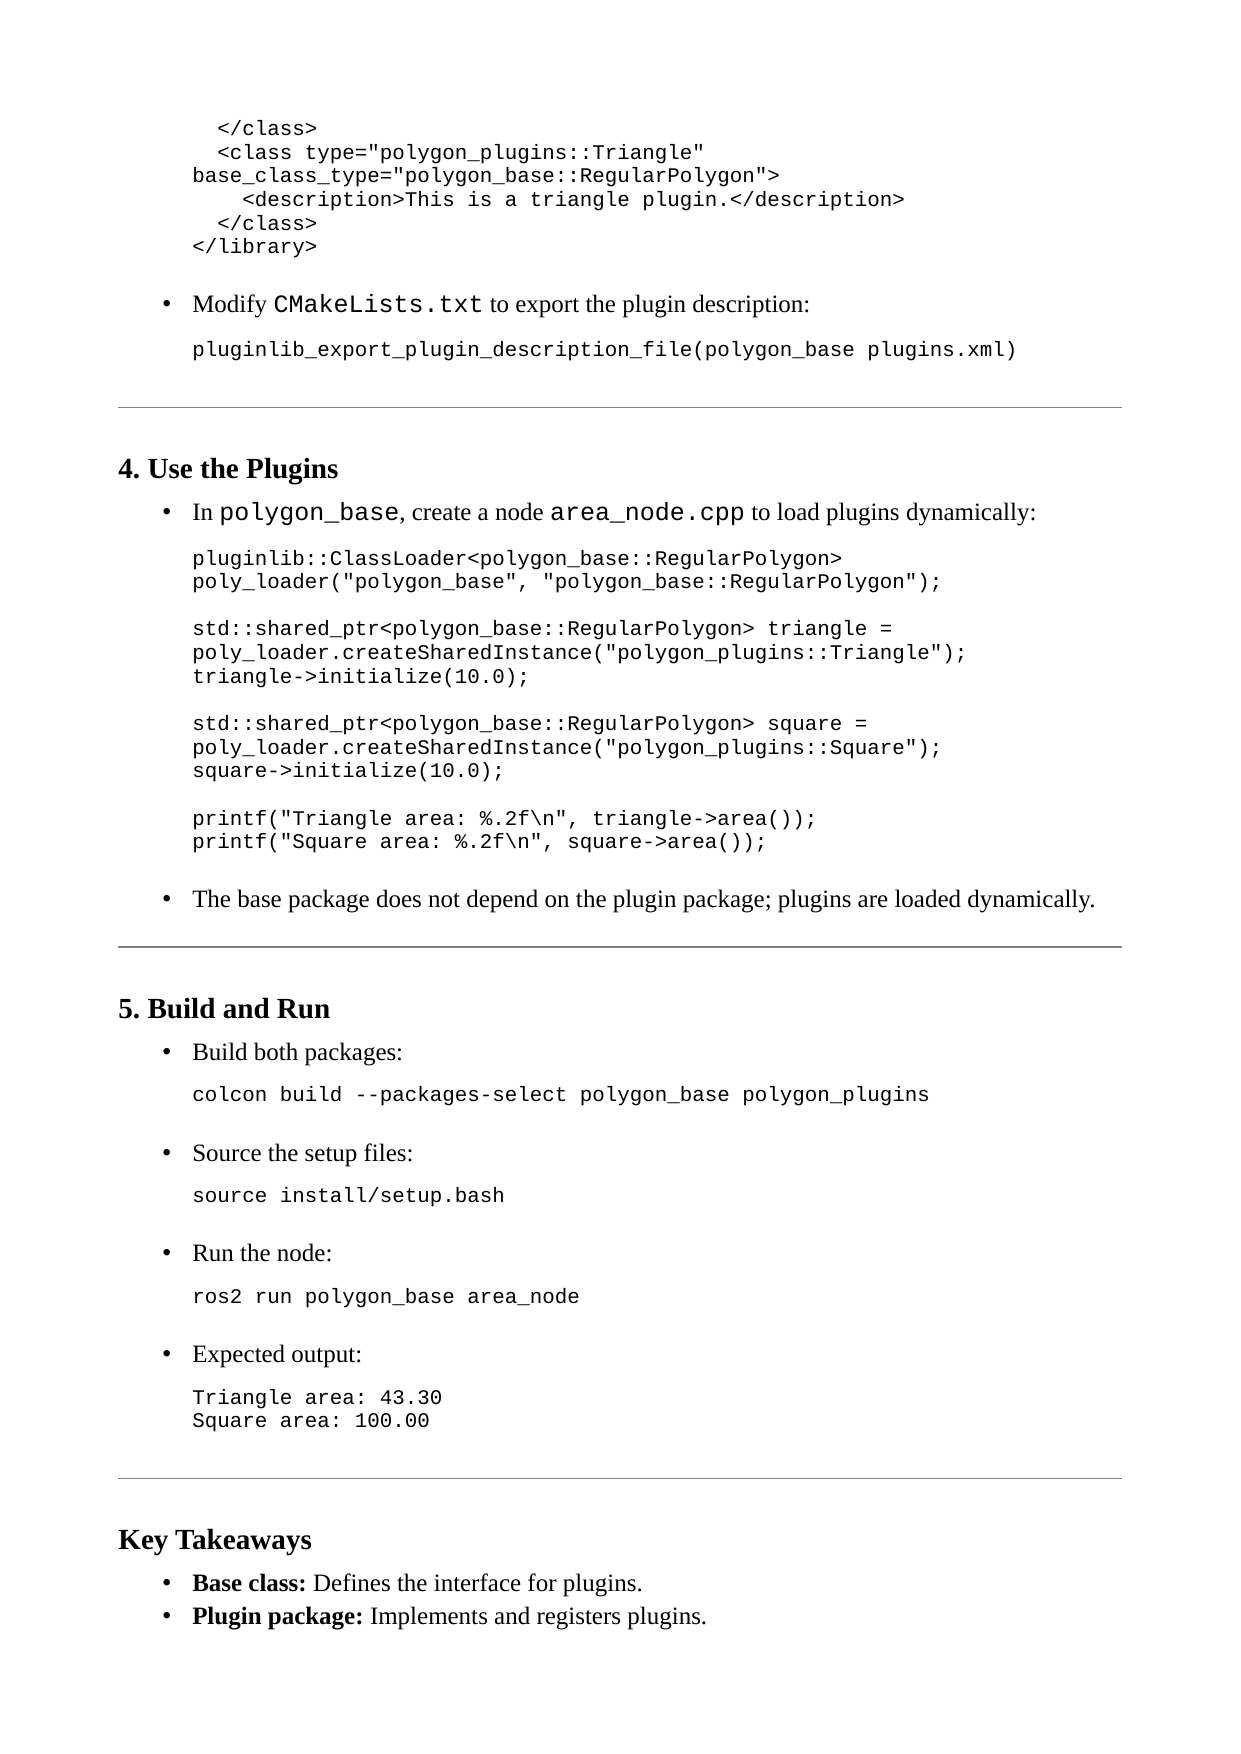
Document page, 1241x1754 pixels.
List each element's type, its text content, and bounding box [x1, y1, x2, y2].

subtitle 4. Use the Plugins [118, 451, 1122, 485]
list Expected output: [162, 1339, 1122, 1368]
list Modify CMakeLists.txt to export the plugin description: [162, 289, 1122, 320]
list source install/setup.bash [162, 1185, 1122, 1209]
list pluginlib_export_plugin_description_file(polygon_base plugins.xml) [162, 339, 1122, 363]
subtitle Key Takeaways [118, 1522, 1122, 1556]
list Triangle area: 43.30 [162, 1387, 1122, 1410]
list The base package does not depend on the plugin package; plugins are loaded dynamically. [162, 884, 1122, 913]
list square->initialize(10.0); [162, 760, 1122, 784]
list Source the setup files: [162, 1138, 1122, 1166]
list In polygon_base, create a node area_node.cpp to load plugins dynamically: [162, 497, 1122, 528]
list Square area: 100.00 [162, 1410, 1122, 1434]
subtitle 5. Build and Run [118, 991, 1122, 1024]
list Base class: Defines the interface for plugins. [162, 1568, 1122, 1597]
list </library> [162, 236, 1122, 260]
list ros2 run polygon_base area_node [162, 1286, 1122, 1309]
list printf("Square area: %.2f\n", square->area()); [162, 831, 1122, 855]
list printf("Triangle area: %.2f\n", triangle->area()); [162, 808, 1122, 831]
list </class> [162, 213, 1122, 236]
list std::shared_ptr<polygon_base::RegularPolygon> triangle = poly_loader.createSharedInstance("polygon_plugins::Triangle"); [162, 618, 1122, 666]
list Build both packages: [162, 1037, 1122, 1066]
list Run the node: [162, 1238, 1122, 1267]
list <description>This is a triangle plugin.</description> [162, 189, 1122, 213]
list triangle->initialize(10.0); [162, 666, 1122, 689]
list <class type="polygon_plugins::Triangle" base_class_type="polygon_base::RegularPolygon"> [162, 142, 1122, 189]
list Plugin package: Implements and registers plugins. [162, 1601, 1122, 1630]
list </class> [162, 118, 1122, 142]
list pluginlib::ClassLoader<polygon_base::RegularPolygon> poly_loader("polygon_base", "polygon_base::RegularPolygon"); [162, 547, 1122, 595]
list colcon build --packages-select polygon_base polygon_plugins [162, 1084, 1122, 1108]
list std::shared_ptr<polygon_base::RegularPolygon> square = poly_loader.createSharedInstance("polygon_plugins::Square"); [162, 713, 1122, 760]
